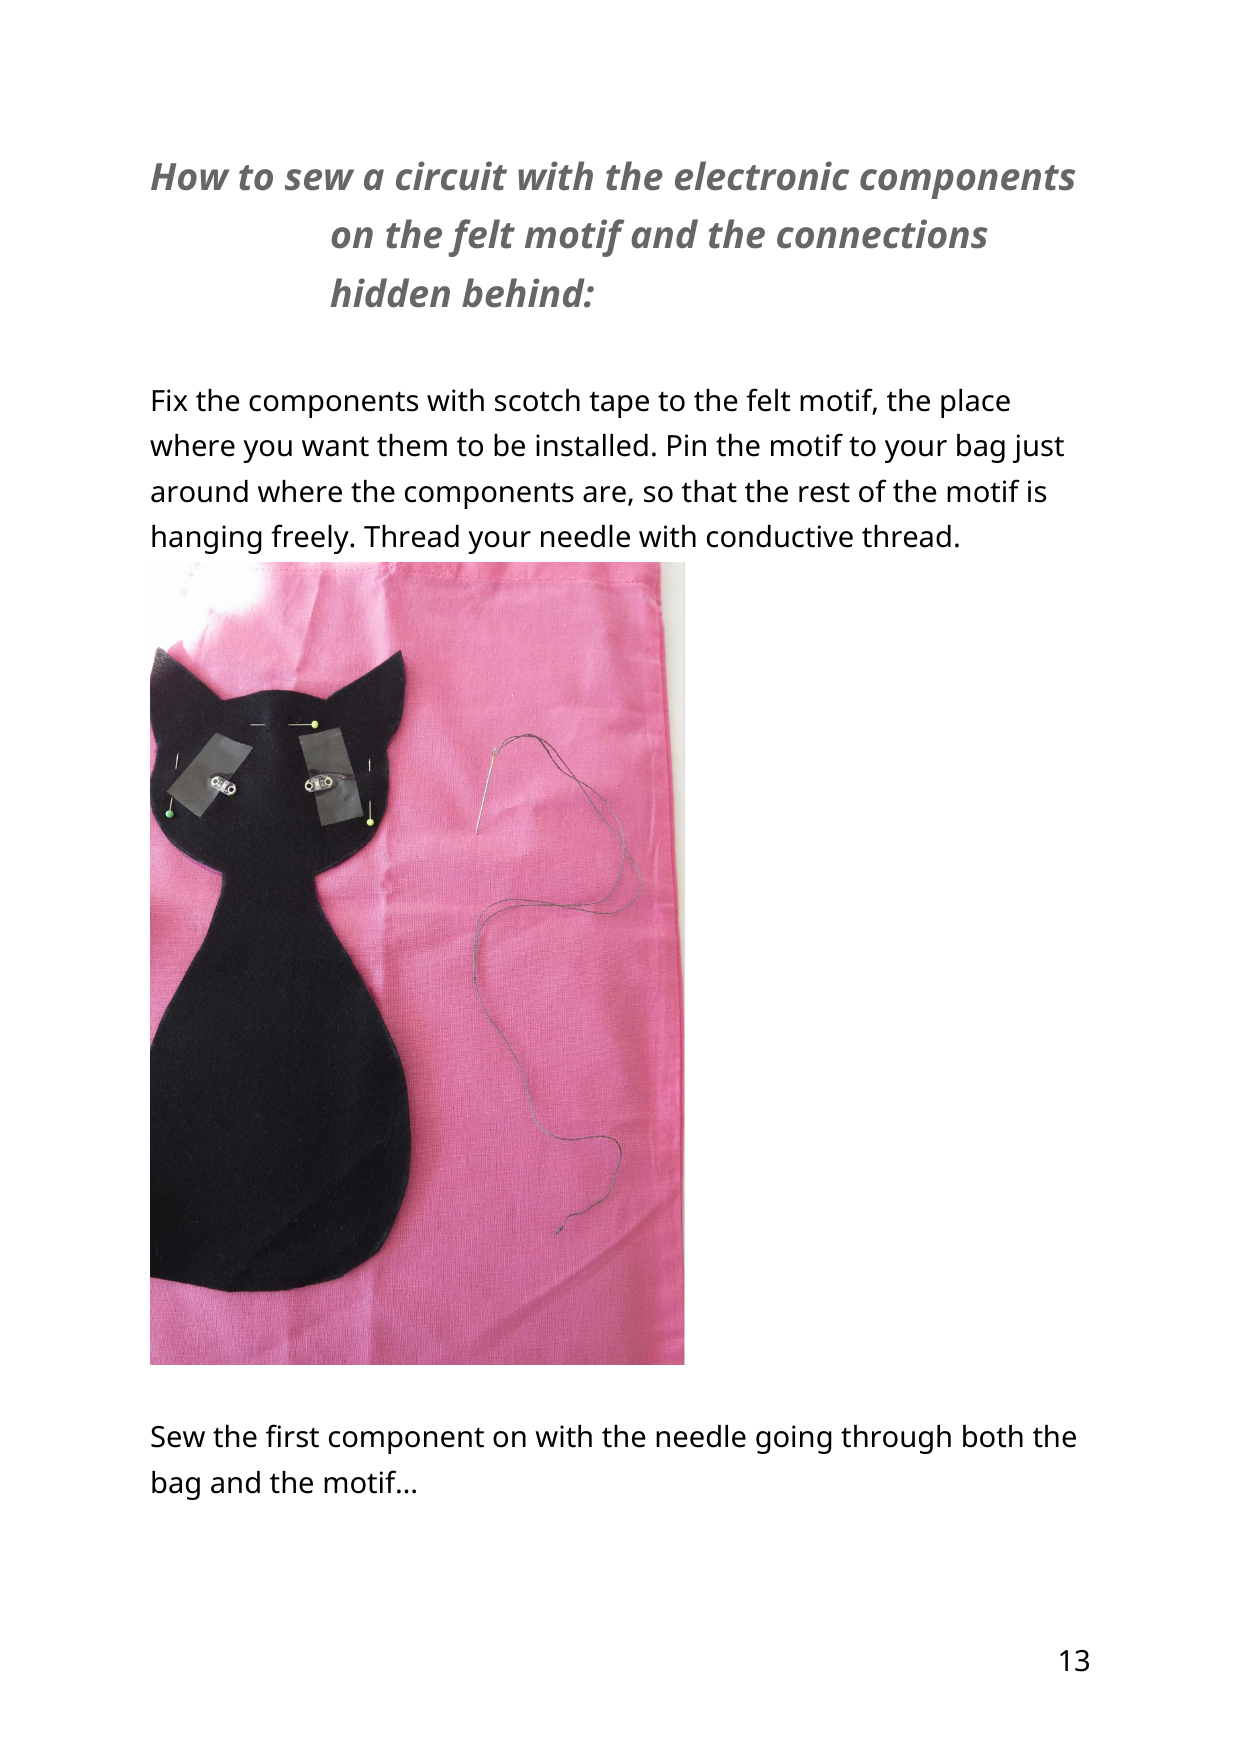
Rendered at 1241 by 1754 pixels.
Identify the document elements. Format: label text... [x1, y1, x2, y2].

subtitle How to sew a circuit with the electronic components on the felt motif and the connections hidden behind: [150, 150, 1091, 318]
text Fix the components with scotch tape to the felt motif, the place where you want them to be installed. Pin the motif to your bag just around where the components are, so that the rest of the motif is hanging freely. Thread your needle with conductive thread. [150, 380, 1091, 556]
text Sew the first component on with the needle going through both the bag and the motif… [150, 1416, 1091, 1502]
picture [150, 562, 685, 1365]
